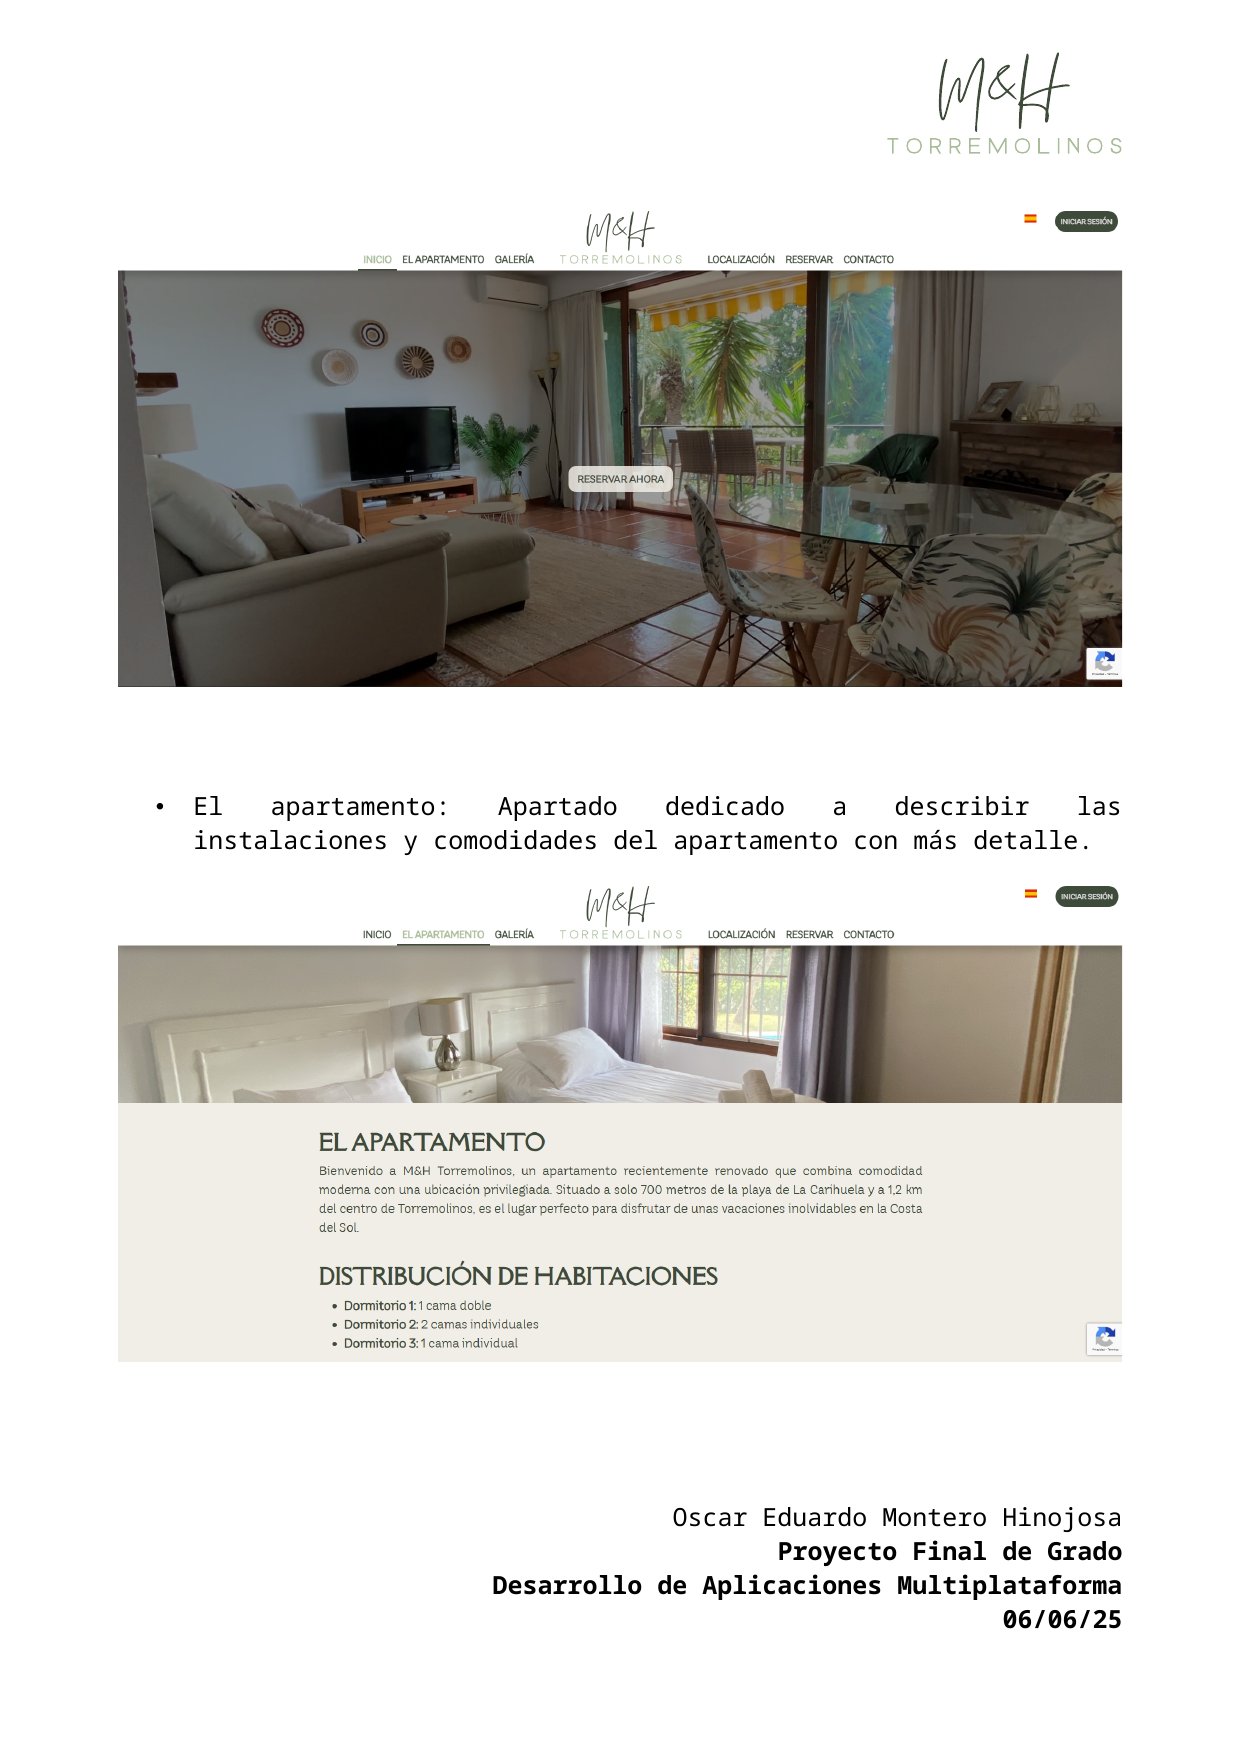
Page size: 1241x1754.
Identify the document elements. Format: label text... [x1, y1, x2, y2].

picture [118, 881, 1123, 1362]
picture [118, 206, 1123, 687]
list El apartamento: Apartado dedicado a describir las instalaciones y comodidades del apartamento con más detalle. [156, 789, 1122, 857]
